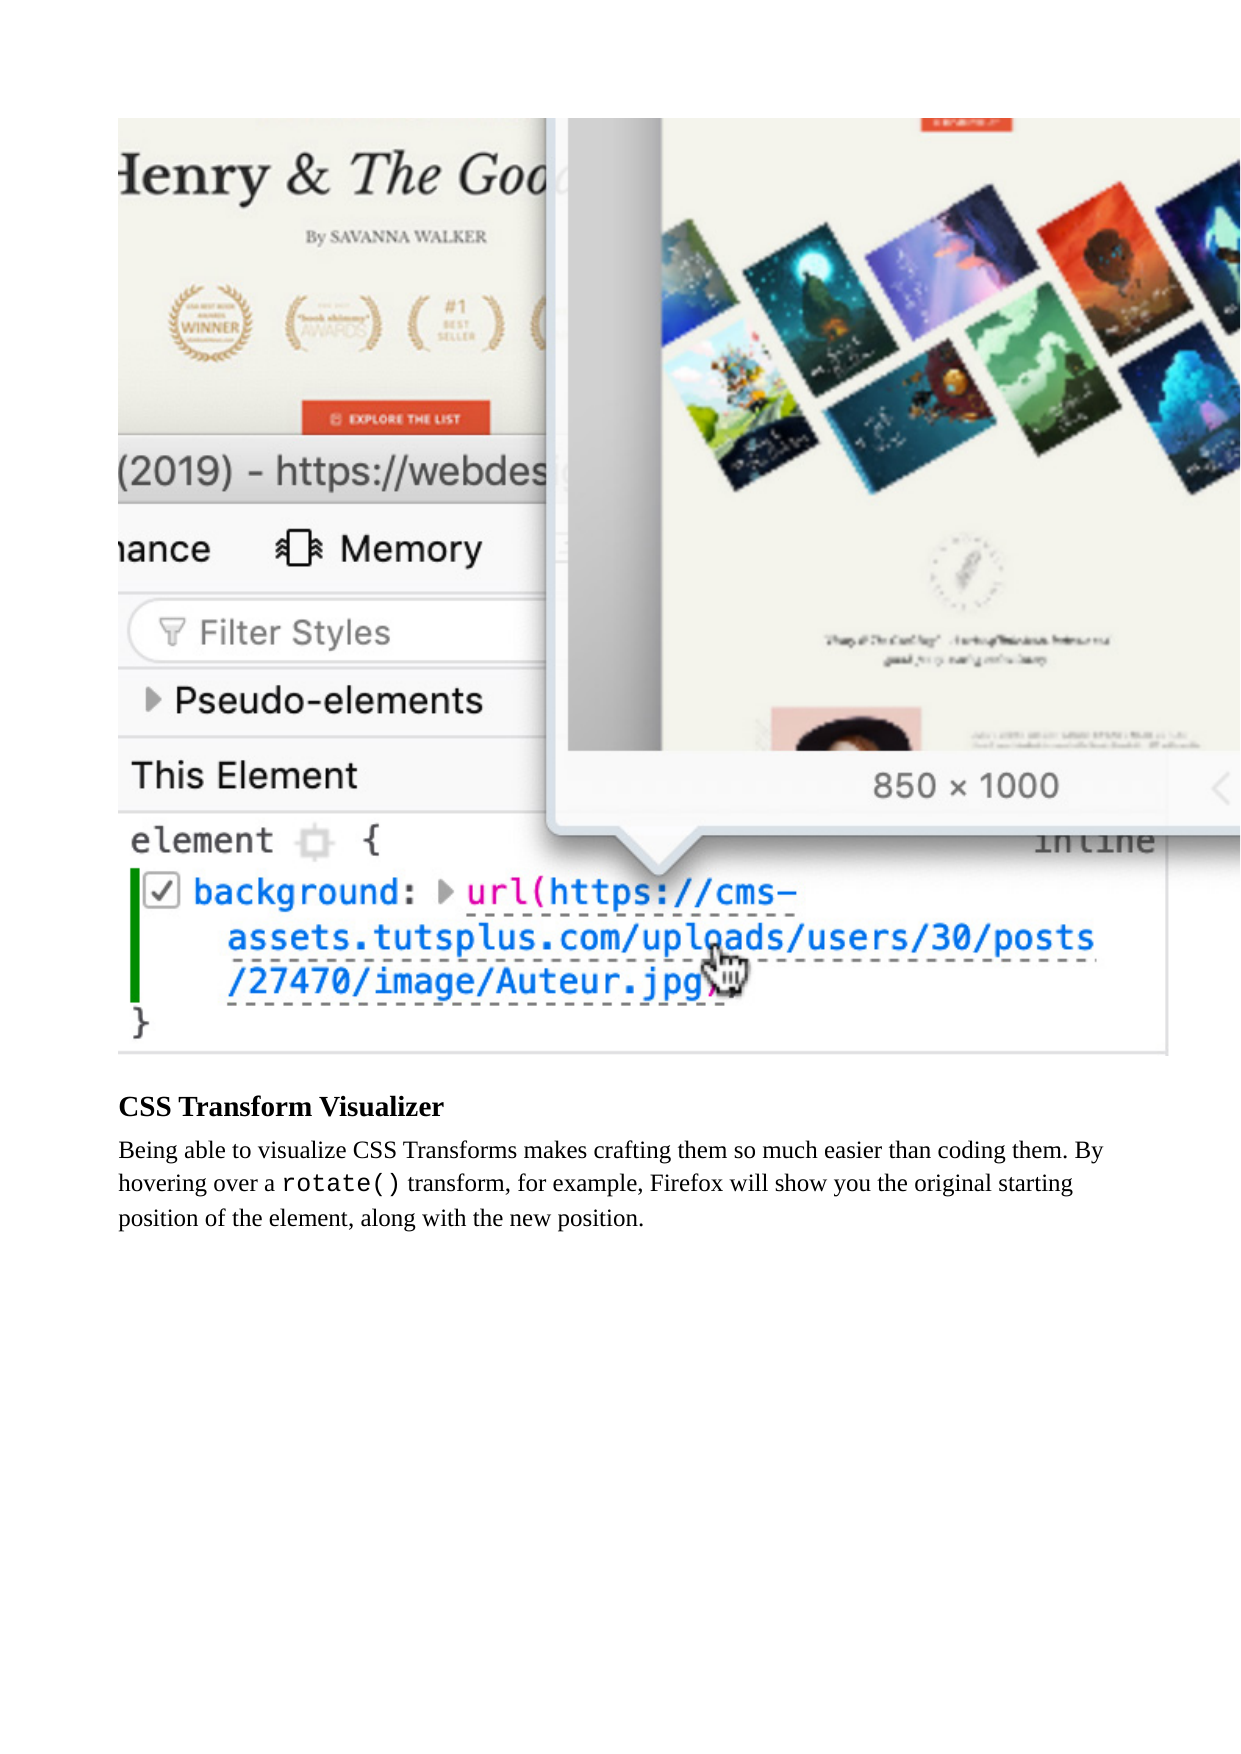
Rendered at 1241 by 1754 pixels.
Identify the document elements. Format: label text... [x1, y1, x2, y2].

text Being able to visualize CSS Transforms makes crafting them so much easier than coding them. By hovering over a rotate() transform, for example, Firefox will show you the original starting position of the element, along with the new position. [118, 1135, 1122, 1232]
picture [118, 118, 1241, 1056]
subtitle CSS Transform Visualizer [118, 1089, 1122, 1123]
